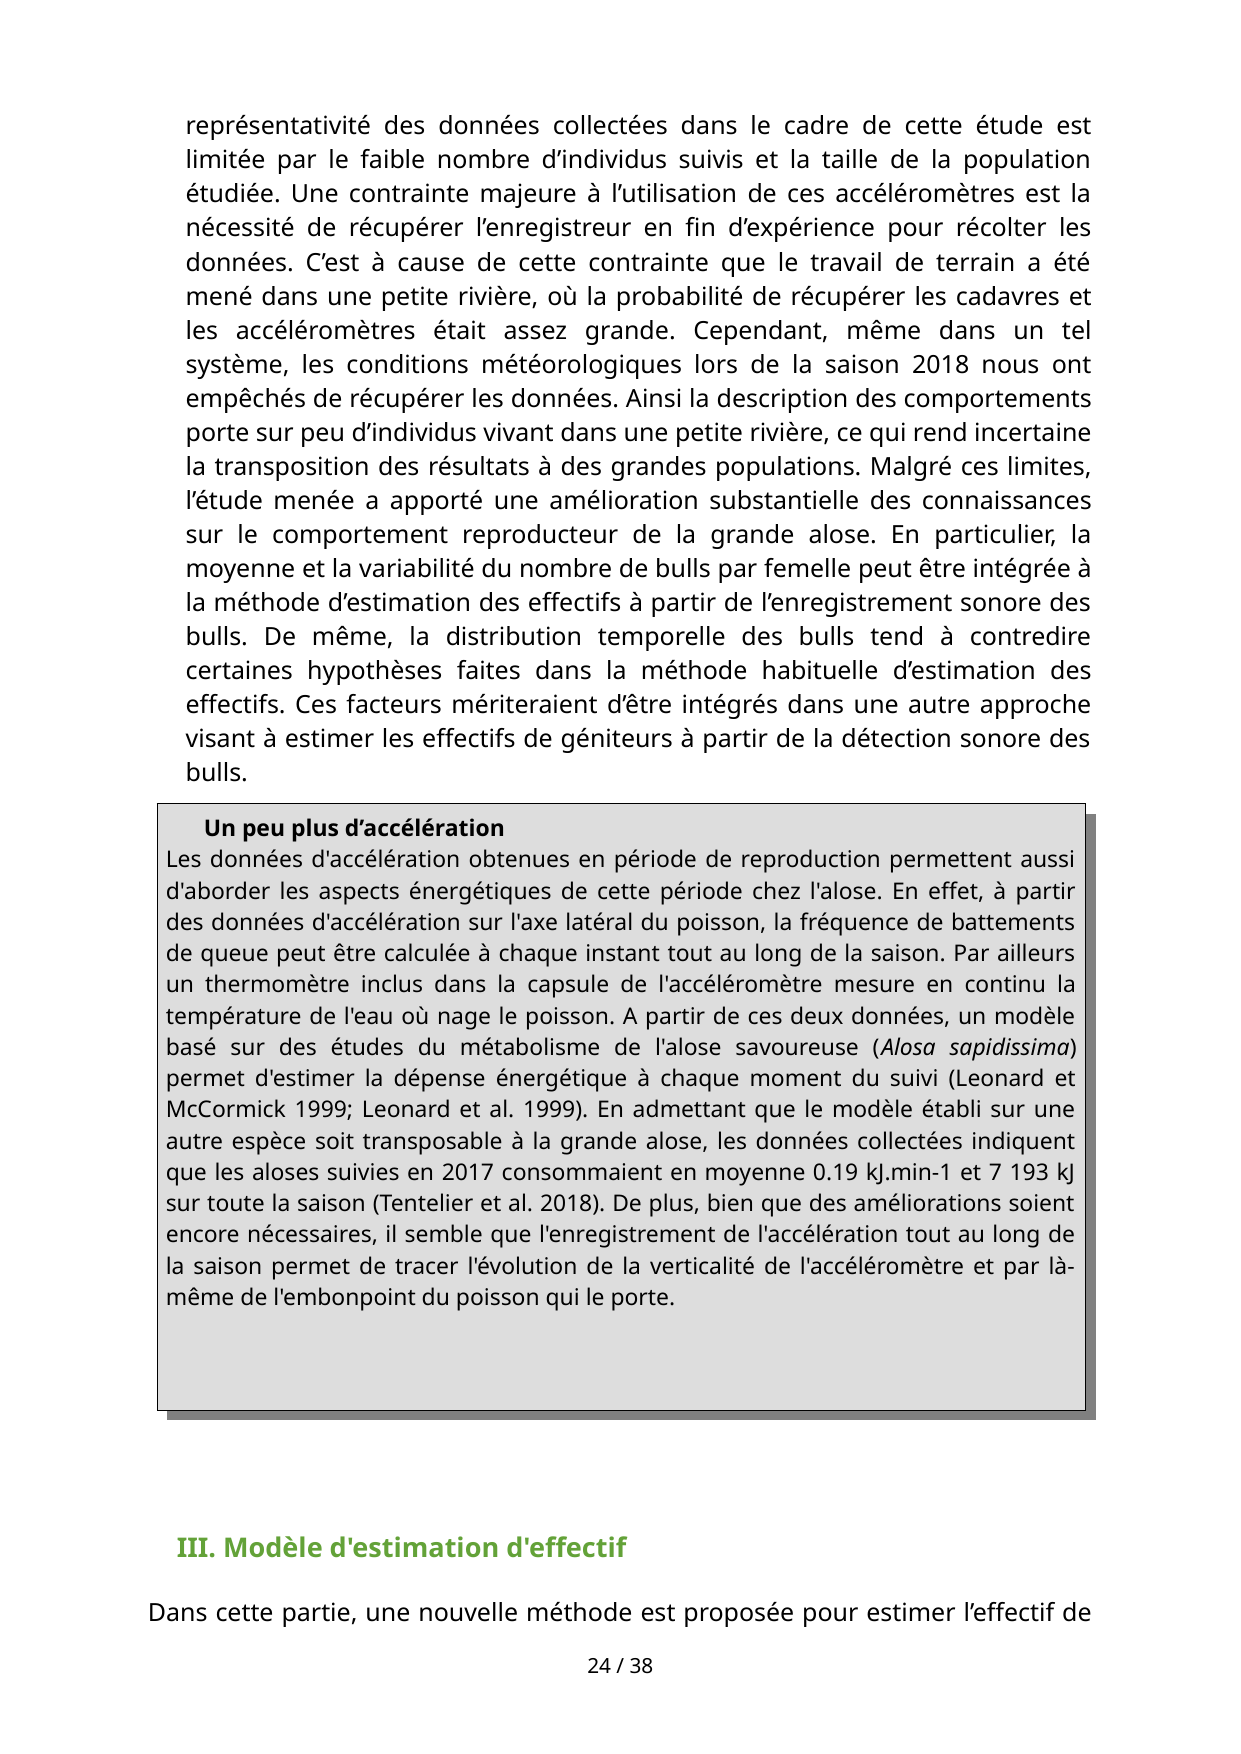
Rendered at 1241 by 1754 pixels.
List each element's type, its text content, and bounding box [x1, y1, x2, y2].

subtitle Modèle d'estimation d'effectif [177, 1528, 1093, 1565]
text représentativité des données collectées dans le cadre de cette étude est limitée par le faible nombre d’individus suivis et la taille de la population étudiée. Une contrainte majeure à l’utilisation de ces accéléromètres est la nécessité de récupérer l’enregistreur en fin d’expérience pour récolter les données. C’est à cause de cette contrainte que le travail de terrain a été mené dans une petite rivière, où la probabilité de récupérer les cadavres et les accéléromètres était assez grande. Cependant, même dans un tel système, les conditions météorologiques lors de la saison 2018 nous ont empêchés de récupérer les données. Ainsi la description des comportements porte sur peu d’individus vivant dans une petite rivière, ce qui rend incertaine la transposition des résultats à des grandes populations. Malgré ces limites, l’étude menée a apporté une amélioration substantielle des connaissances sur le comportement reproducteur de la grande alose. En particulier, la moyenne et la variabilité du nombre de bulls par femelle peut être intégrée à la méthode d’estimation des effectifs à partir de l’enregistrement sonore des bulls. De même, la distribution temporelle des bulls tend à contredire certaines hypothèses faites dans la méthode habituelle d’estimation des effectifs. Ces facteurs mériteraient d’être intégrés dans une autre approche visant à estimer les effectifs de géniteurs à partir de la détection sonore des bulls. [185, 108, 1093, 789]
text Un peu plus d’accélération [203, 812, 1076, 843]
text Dans cette partie, une nouvelle méthode est proposée pour estimer l’effectif de [148, 1594, 1093, 1628]
text Les données d'accélération obtenues en période de reproduction permettent aussi d'aborder les aspects énergétiques de cette période chez l'alose. En effet, à partir des données d'accélération sur l'axe latéral du poisson, la fréquence de battements de queue peut être calculée à chaque instant tout au long de la saison. Par ailleurs un thermomètre inclus dans la capsule de l'accéléromètre mesure en continu la température de l'eau où nage le poisson. A partir de ces deux données, un modèle basé sur des études du métabolisme de l'alose savoureuse (Alosa sapidissima) permet d'estimer la dépense énergétique à chaque moment du suivi (Leonard et McCormick 1999; Leonard et al. 1999). En admettant que le modèle établi sur une autre espèce soit transposable à la grande alose, les données collectées indiquent que les aloses suivies en 2017 consommaient en moyenne 0.19 kJ.min-1 et 7 193 kJ sur toute la saison (Tentelier et al. 2018). De plus, bien que des améliorations soient encore nécessaires, il semble que l'enregistrement de l'accélération tout au long de la saison permet de tracer l'évolution de la verticalité de l'accéléromètre et par là-même de l'embonpoint du poisson qui le porte. [166, 843, 1076, 1312]
